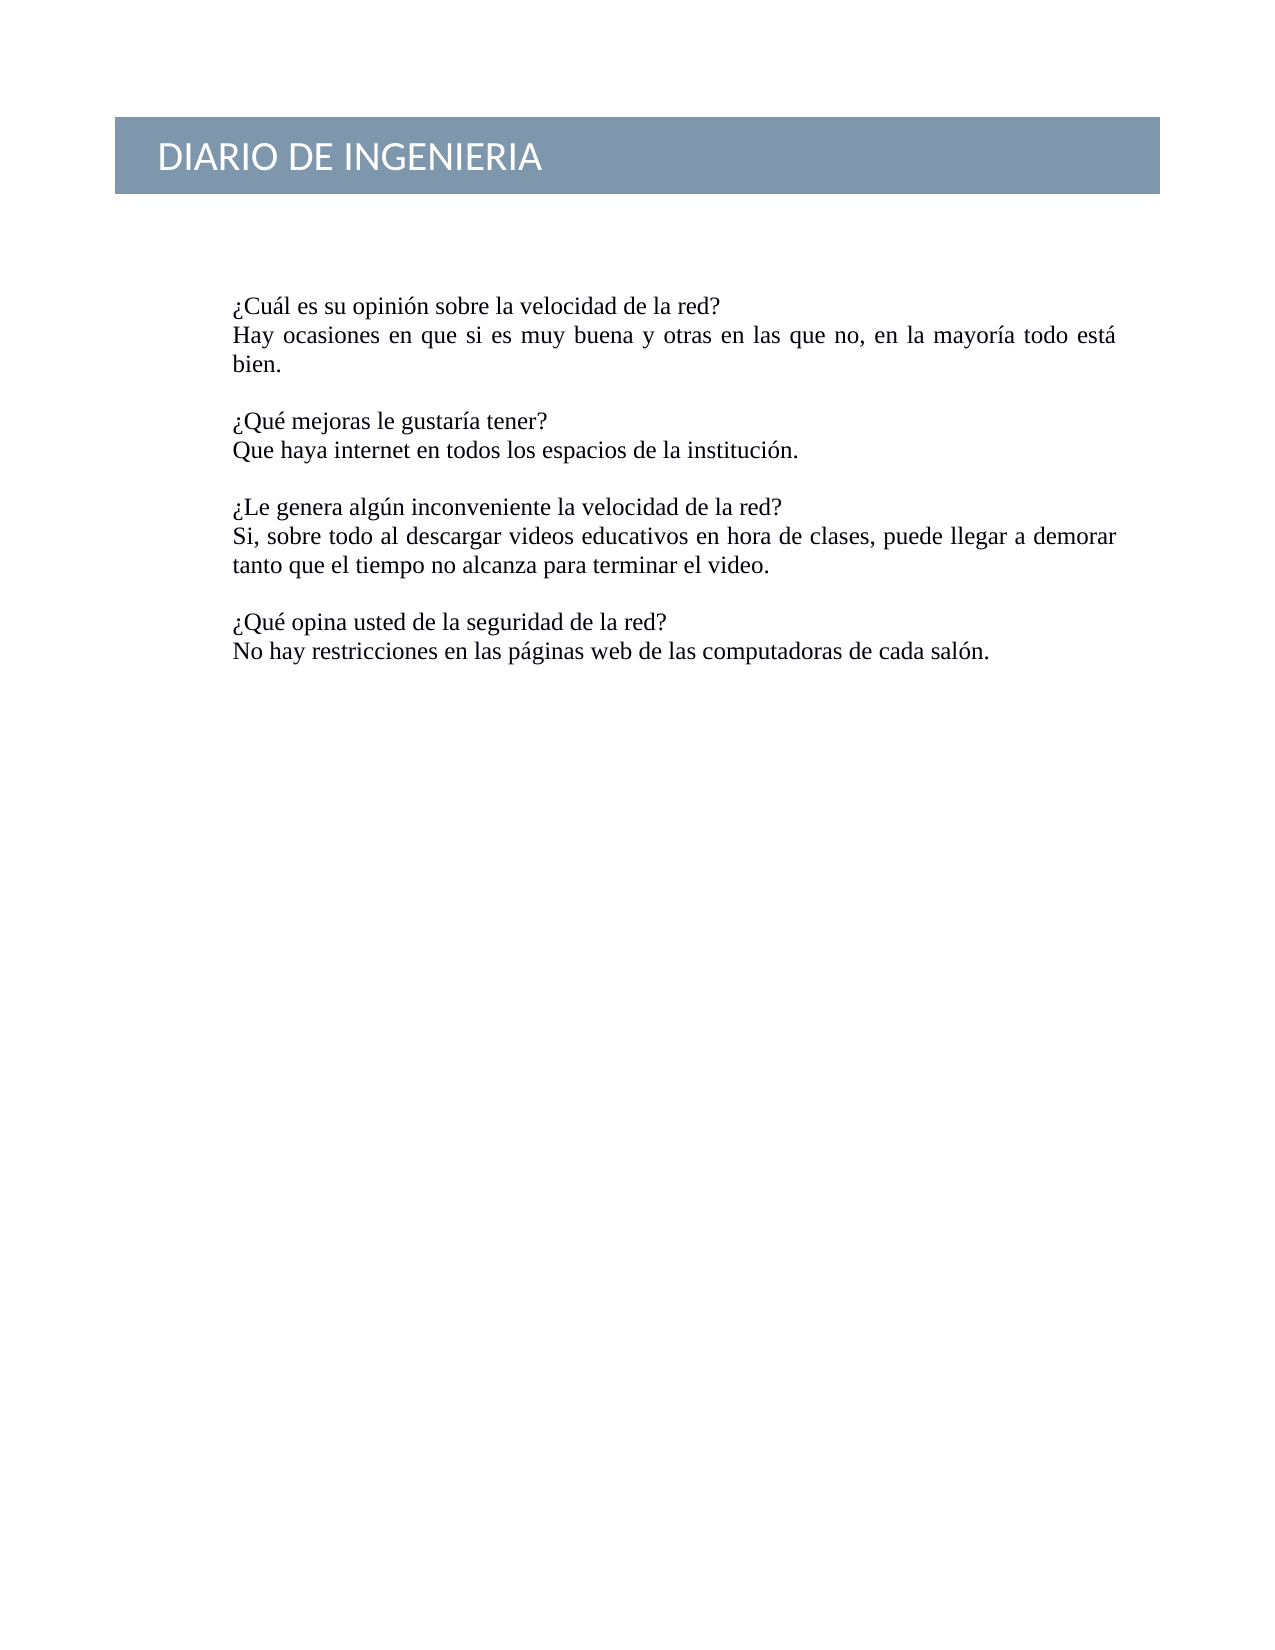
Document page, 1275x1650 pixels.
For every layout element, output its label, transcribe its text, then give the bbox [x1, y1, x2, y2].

text ¿Cuál es su opinión sobre la velocidad de la red? [232, 291, 1117, 320]
text ¿Qué opina usted de la seguridad de la red? [232, 607, 1117, 636]
text ¿Qué mejoras le gustaría tener? [232, 406, 1117, 435]
text ¿Le genera algún inconveniente la velocidad de la red? [232, 492, 1117, 521]
text No hay restricciones en las páginas web de las computadoras de cada salón. [232, 636, 1117, 665]
text Si, sobre todo al descargar videos educativos en hora de clases, puede llegar a demorar tanto que el tiempo no alcanza para terminar el video. [232, 521, 1117, 579]
text Que haya internet en todos los espacios de la institución. [232, 435, 1117, 464]
text Hay ocasiones en que si es muy buena y otras en las que no, en la mayoría todo está bien. [232, 320, 1117, 377]
